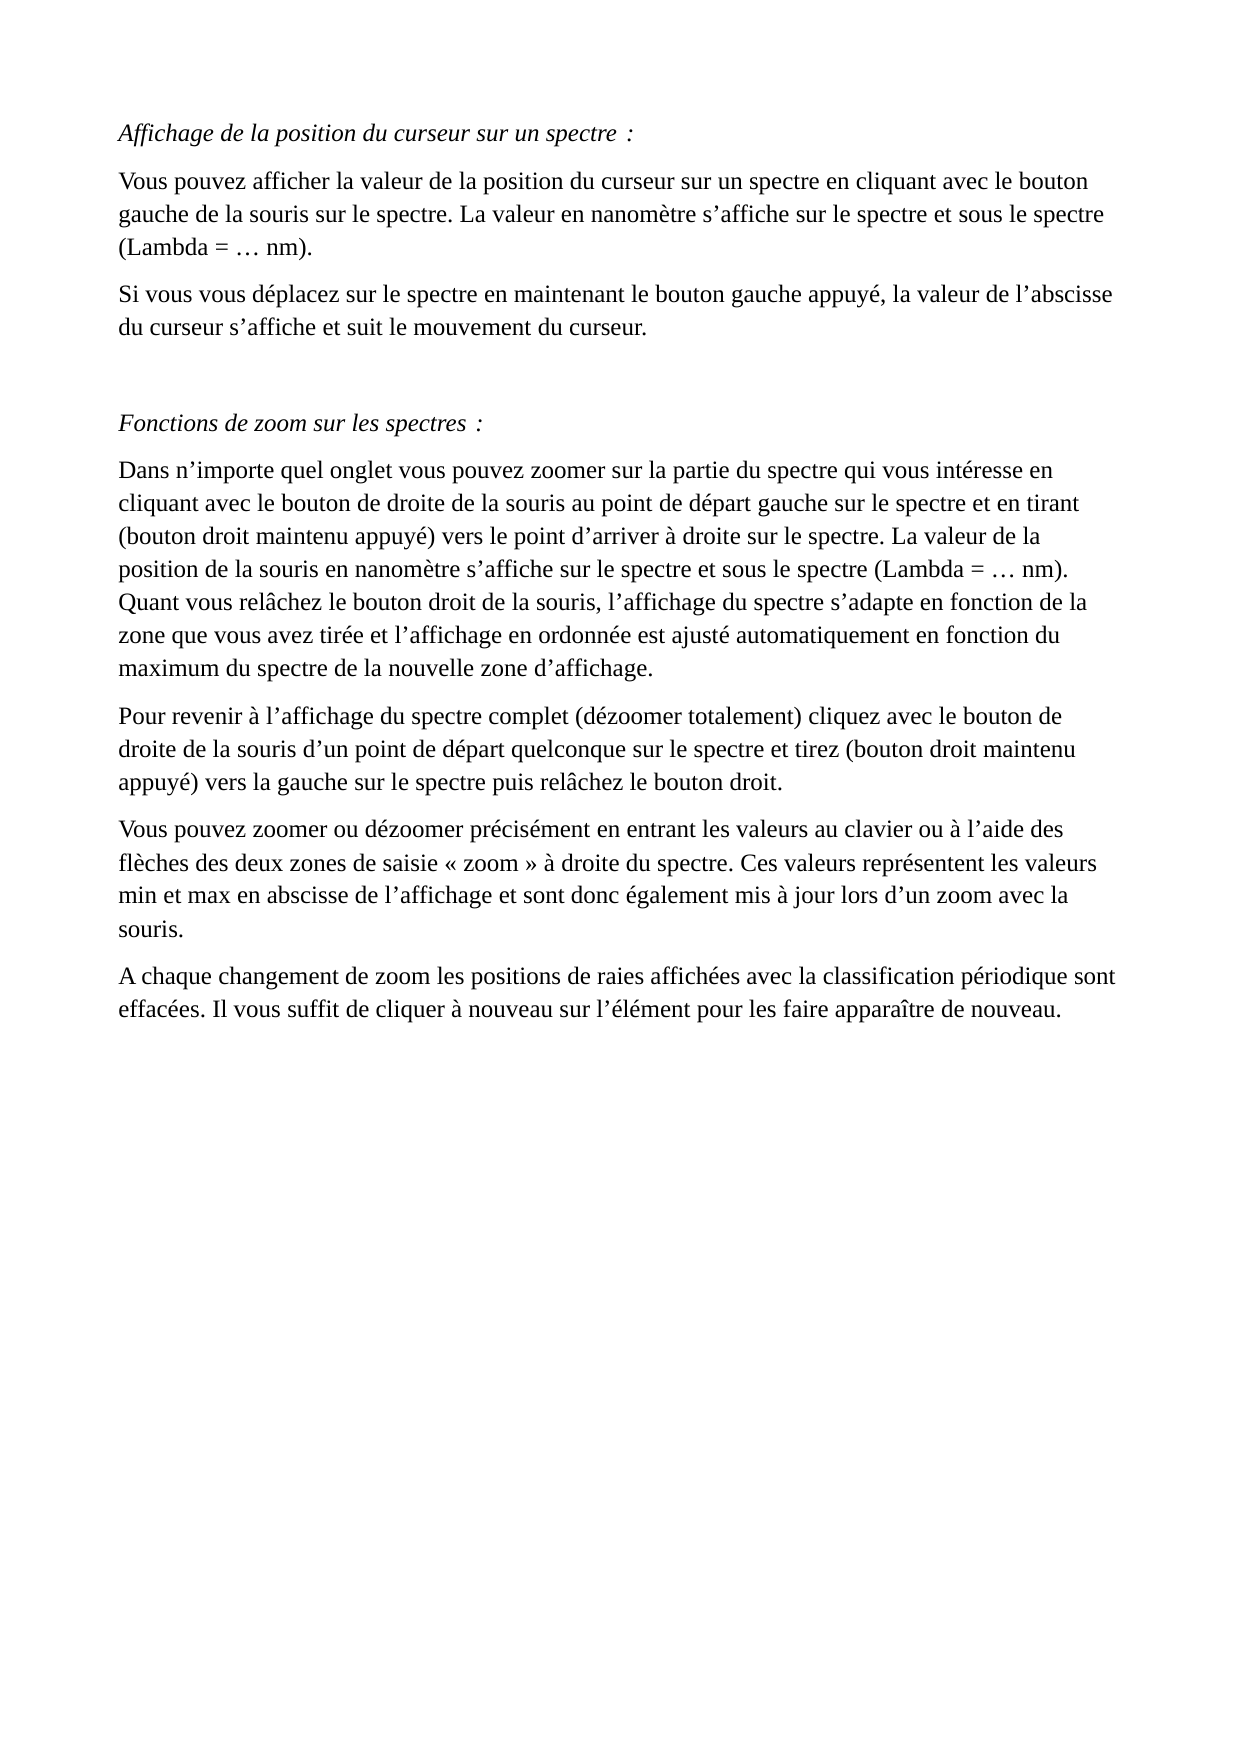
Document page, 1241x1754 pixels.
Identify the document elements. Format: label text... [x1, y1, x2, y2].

text Si vous vous déplacez sur le spectre en maintenant le bouton gauche appuyé, la valeur de l’abscisse du curseur s’affiche et suit le mouvement du curseur. [118, 279, 1122, 341]
text Fonctions de zoom sur les spectres : [118, 408, 1122, 436]
text A chaque changement de zoom les positions de raies affichées avec la classification périodique sont effacées. Il vous suffit de cliquer à nouveau sur l’élément pour les faire apparaître de nouveau. [118, 961, 1122, 1023]
text Dans n’importe quel onglet vous pouvez zoomer sur la partie du spectre qui vous intéresse en cliquant avec le bouton de droite de la souris au point de départ gauche sur le spectre et en tirant (bouton droit maintenu appuyé) vers le point d’arriver à droite sur le spectre. La valeur de la position de la souris en nanomètre s’affiche sur le spectre et sous le spectre (Lambda = … nm). Quant vous relâchez le bouton droit de la souris, l’affichage du spectre s’adapte en fonction de la zone que vous avez tirée et l’affichage en ordonnée est ajusté automatiquement en fonction du maximum du spectre de la nouvelle zone d’affichage. [118, 455, 1122, 682]
text Affichage de la position du curseur sur un spectre : [118, 118, 1122, 147]
text Vous pouvez zoomer ou dézoomer précisément en entrant les valeurs au clavier ou à l’aide des flèches des deux zones de saisie « zoom » à droite du spectre. Ces valeurs représentent les valeurs min et max en abscisse de l’affichage et sont donc également mis à jour lors d’un zoom avec la souris. [118, 814, 1122, 942]
text Vous pouvez afficher la valeur de la position du curseur sur un spectre en cliquant avec le bouton gauche de la souris sur le spectre. La valeur en nanomètre s’affiche sur le spectre et sous le spectre (Lambda = … nm). [118, 166, 1122, 261]
text Pour revenir à l’affichage du spectre complet (dézoomer totalement) cliquez avec le bouton de droite de la souris d’un point de départ quelconque sur le spectre et tirez (bouton droit maintenu appuyé) vers la gauche sur le spectre puis relâchez le bouton droit. [118, 701, 1122, 796]
